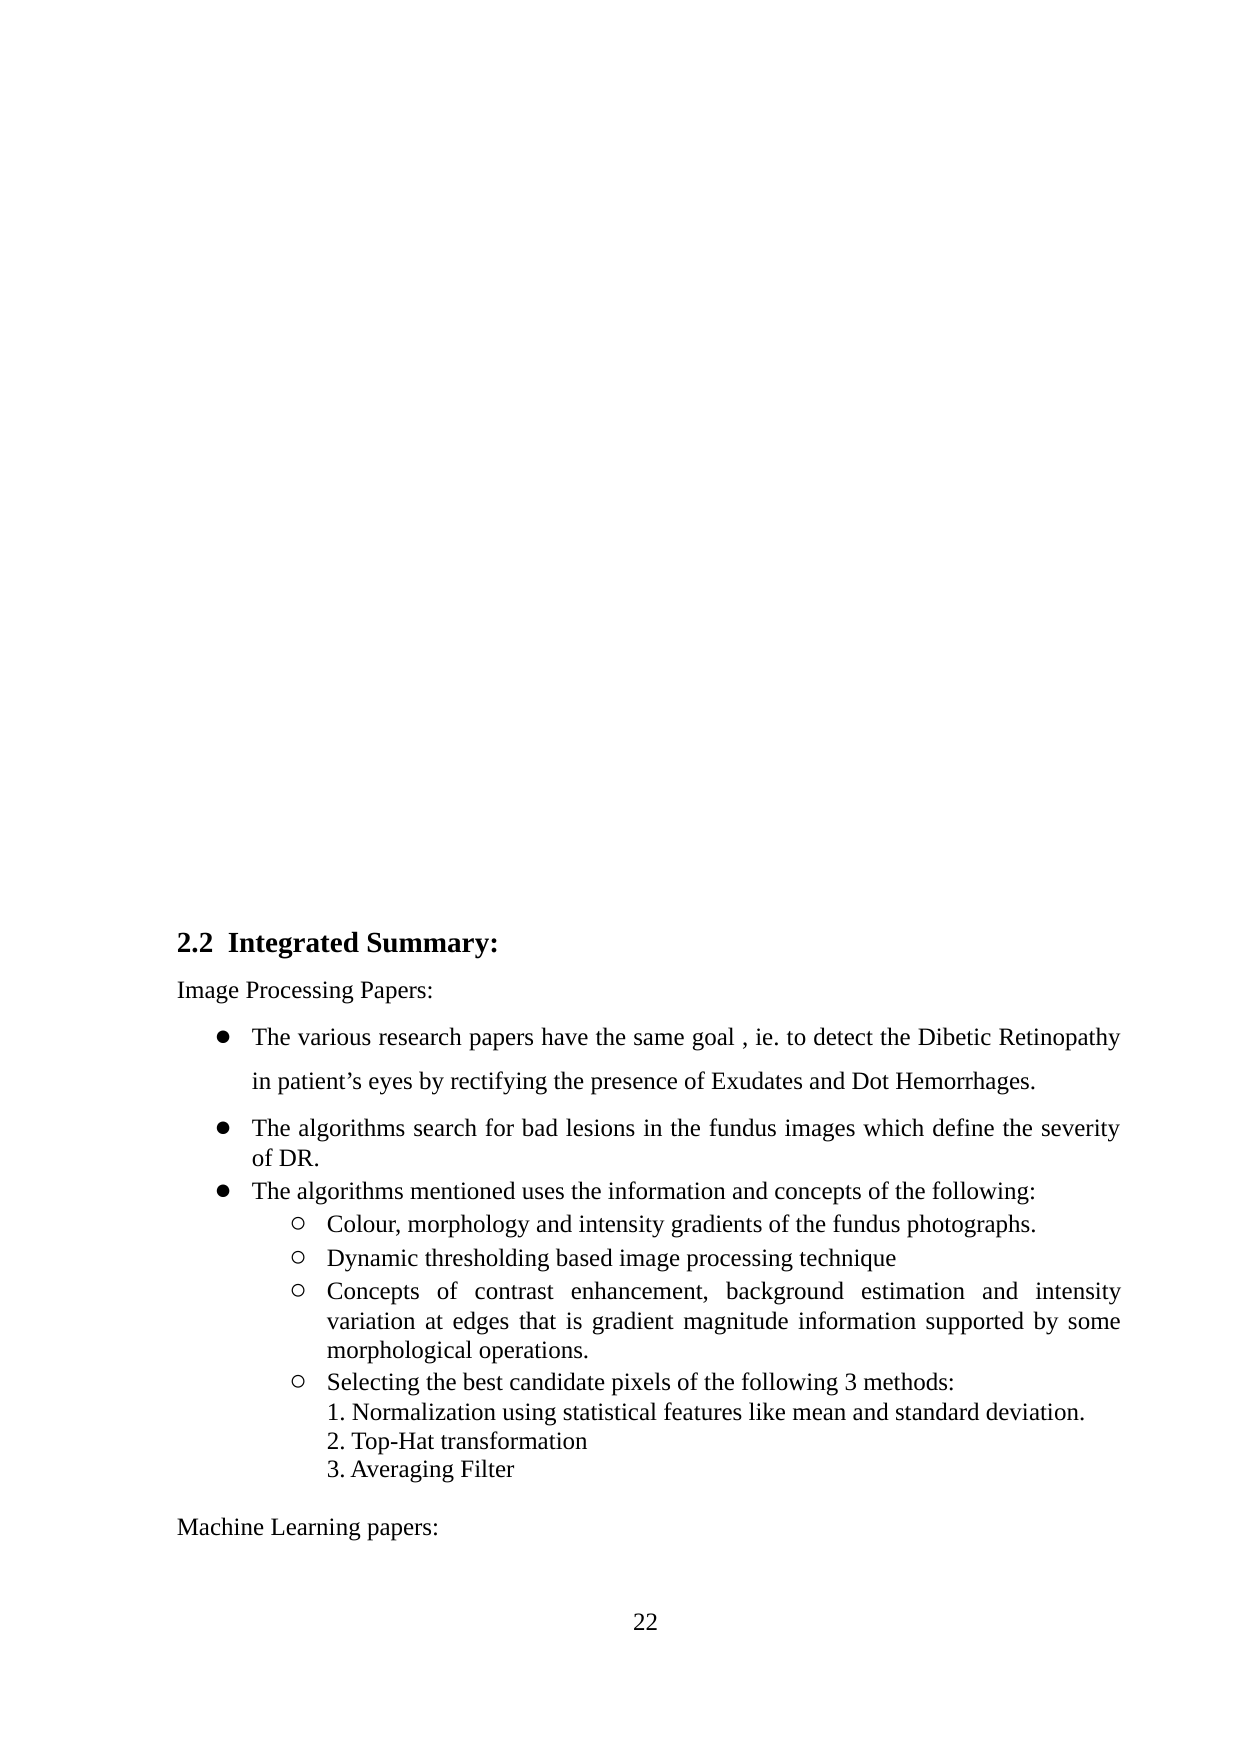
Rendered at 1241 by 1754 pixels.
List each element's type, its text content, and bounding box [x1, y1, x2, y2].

list Concepts of contrast enhancement, background estimation and intensity variation at edges that is gradient magnitude information supported by some morphological operations. [289, 1272, 1122, 1363]
list The algorithms mentioned uses the information and concepts of the following: [214, 1172, 1122, 1205]
text 2.2 Integrated Summary: [177, 925, 1122, 959]
text 2. Top-Hat transformation [252, 1426, 1122, 1454]
list Colour, morphology and intensity gradients of the fundus photographs. [289, 1205, 1122, 1239]
list Dynamic thresholding based image processing technique [289, 1239, 1122, 1272]
text 1. Normalization using statistical features like mean and standard deviation. [327, 1397, 1122, 1426]
list The various research papers have the same goal , ie. to detect the Dibetic Retinopathy in patient’s eyes by rectifying the presence of Exudates and Dot Hemorrhages. [214, 1018, 1122, 1095]
text Image Processing Papers: [177, 975, 1122, 1004]
list Selecting the best candidate pixels of the following 3 methods: [289, 1363, 1122, 1397]
text 3. Averaging Filter [252, 1454, 1122, 1483]
list The algorithms search for bad lesions in the fundus images which define the severity of DR. [214, 1109, 1122, 1172]
text Machine Learning papers: [177, 1512, 1122, 1541]
